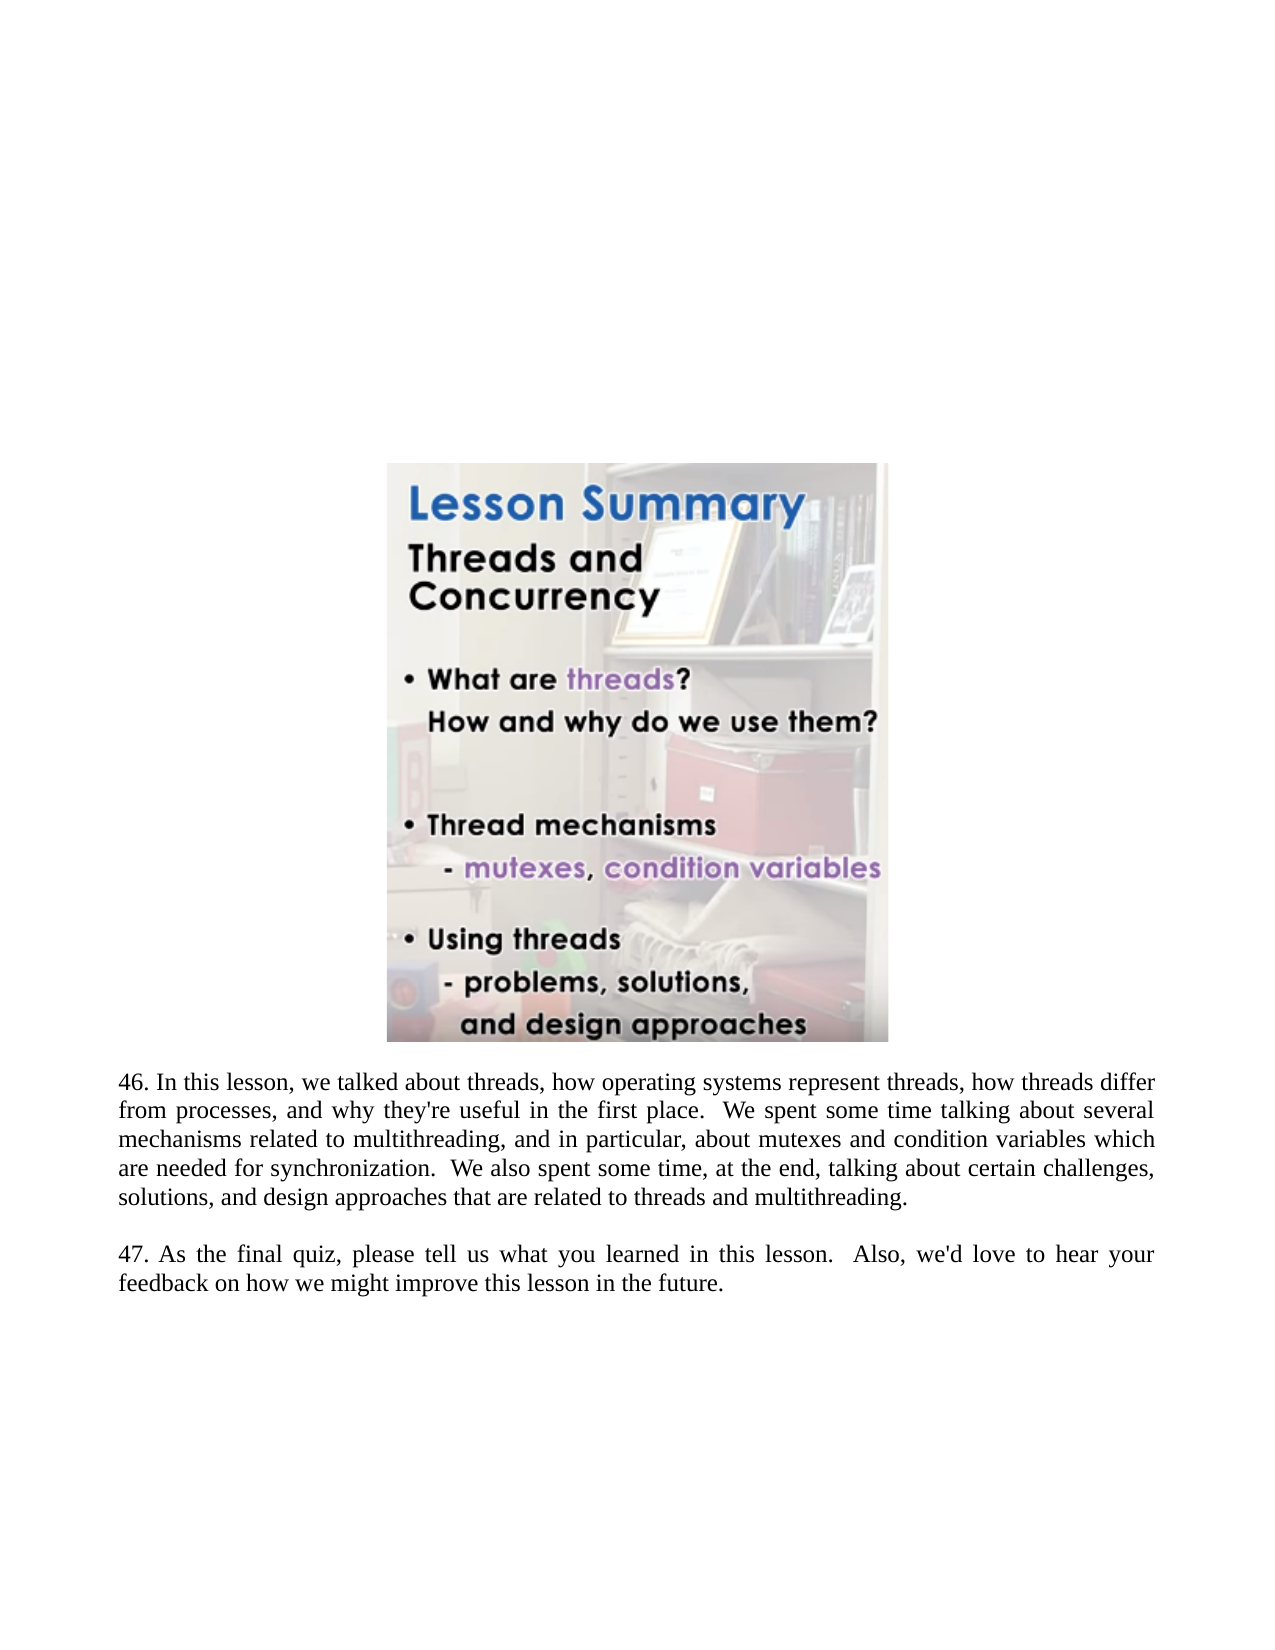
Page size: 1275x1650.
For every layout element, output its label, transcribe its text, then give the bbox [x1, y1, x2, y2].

text 47. As the final quiz, please tell us what you learned in this lesson. Also, we'd love to hear your feedback on how we might improve this lesson in the future. [118, 1239, 1157, 1297]
picture [386, 463, 889, 1042]
text 46. In this lesson, we talked about threads, how operating systems represent threads, how threads differ from processes, and why they're useful in the first place. We spent some time talking about several mechanisms related to multithreading, and in particular, about mutexes and condition variables which are needed for synchronization. We also spent some time, at the end, talking about certain challenges, solutions, and design approaches that are related to threads and multithreading. [118, 1067, 1157, 1211]
